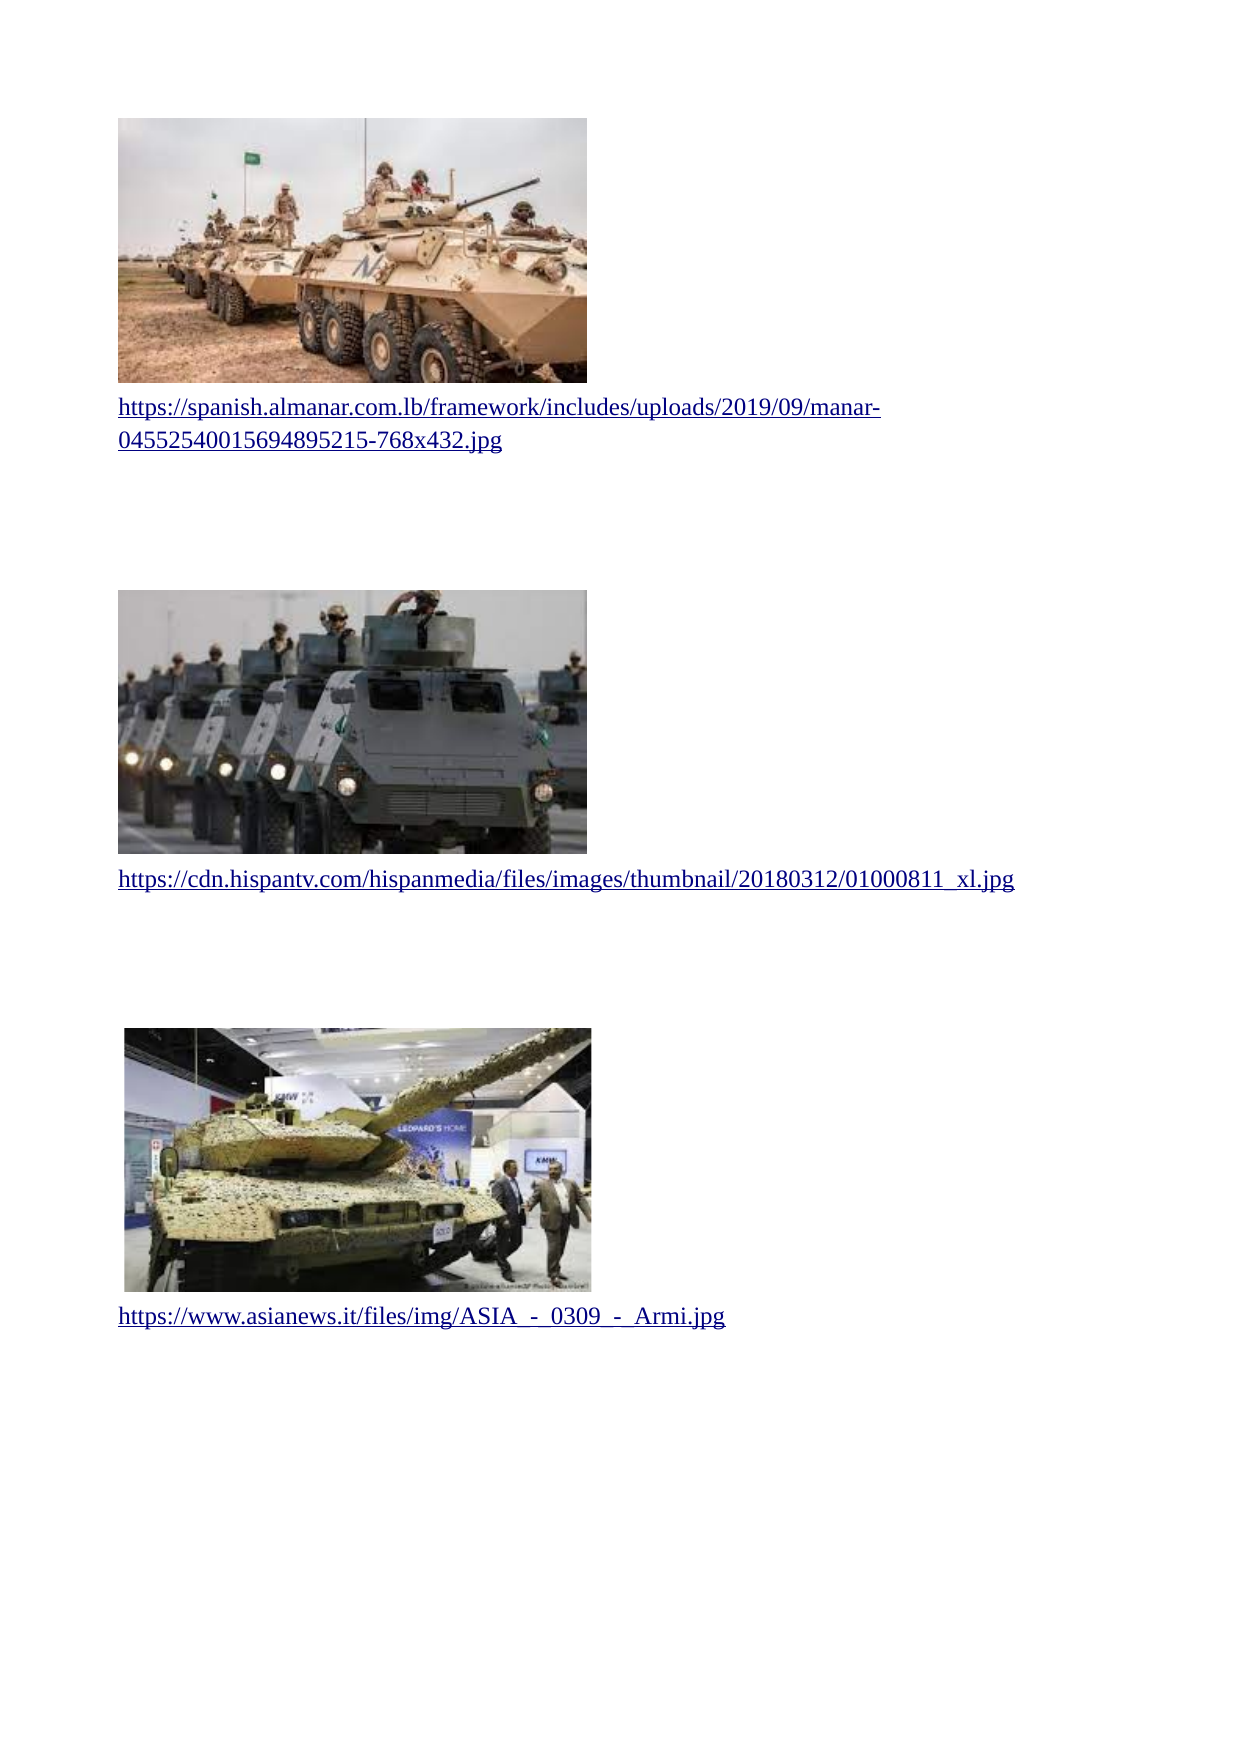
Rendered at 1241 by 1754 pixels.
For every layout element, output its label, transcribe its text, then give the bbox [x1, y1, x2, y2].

text https://spanish.almanar.com.lb/framework/includes/uploads/2019/09/manar-04552540015694895215-768x432.jpg [118, 392, 1122, 454]
text https://cdn.hispantv.com/hispanmedia/files/images/thumbnail/20180312/01000811_xl.jpg [118, 864, 1122, 892]
picture [118, 118, 587, 383]
picture [124, 1028, 592, 1292]
picture [118, 590, 587, 854]
text https://www.asianews.it/files/img/ASIA_-_0309_-_Armi.jpg [118, 1301, 1122, 1330]
